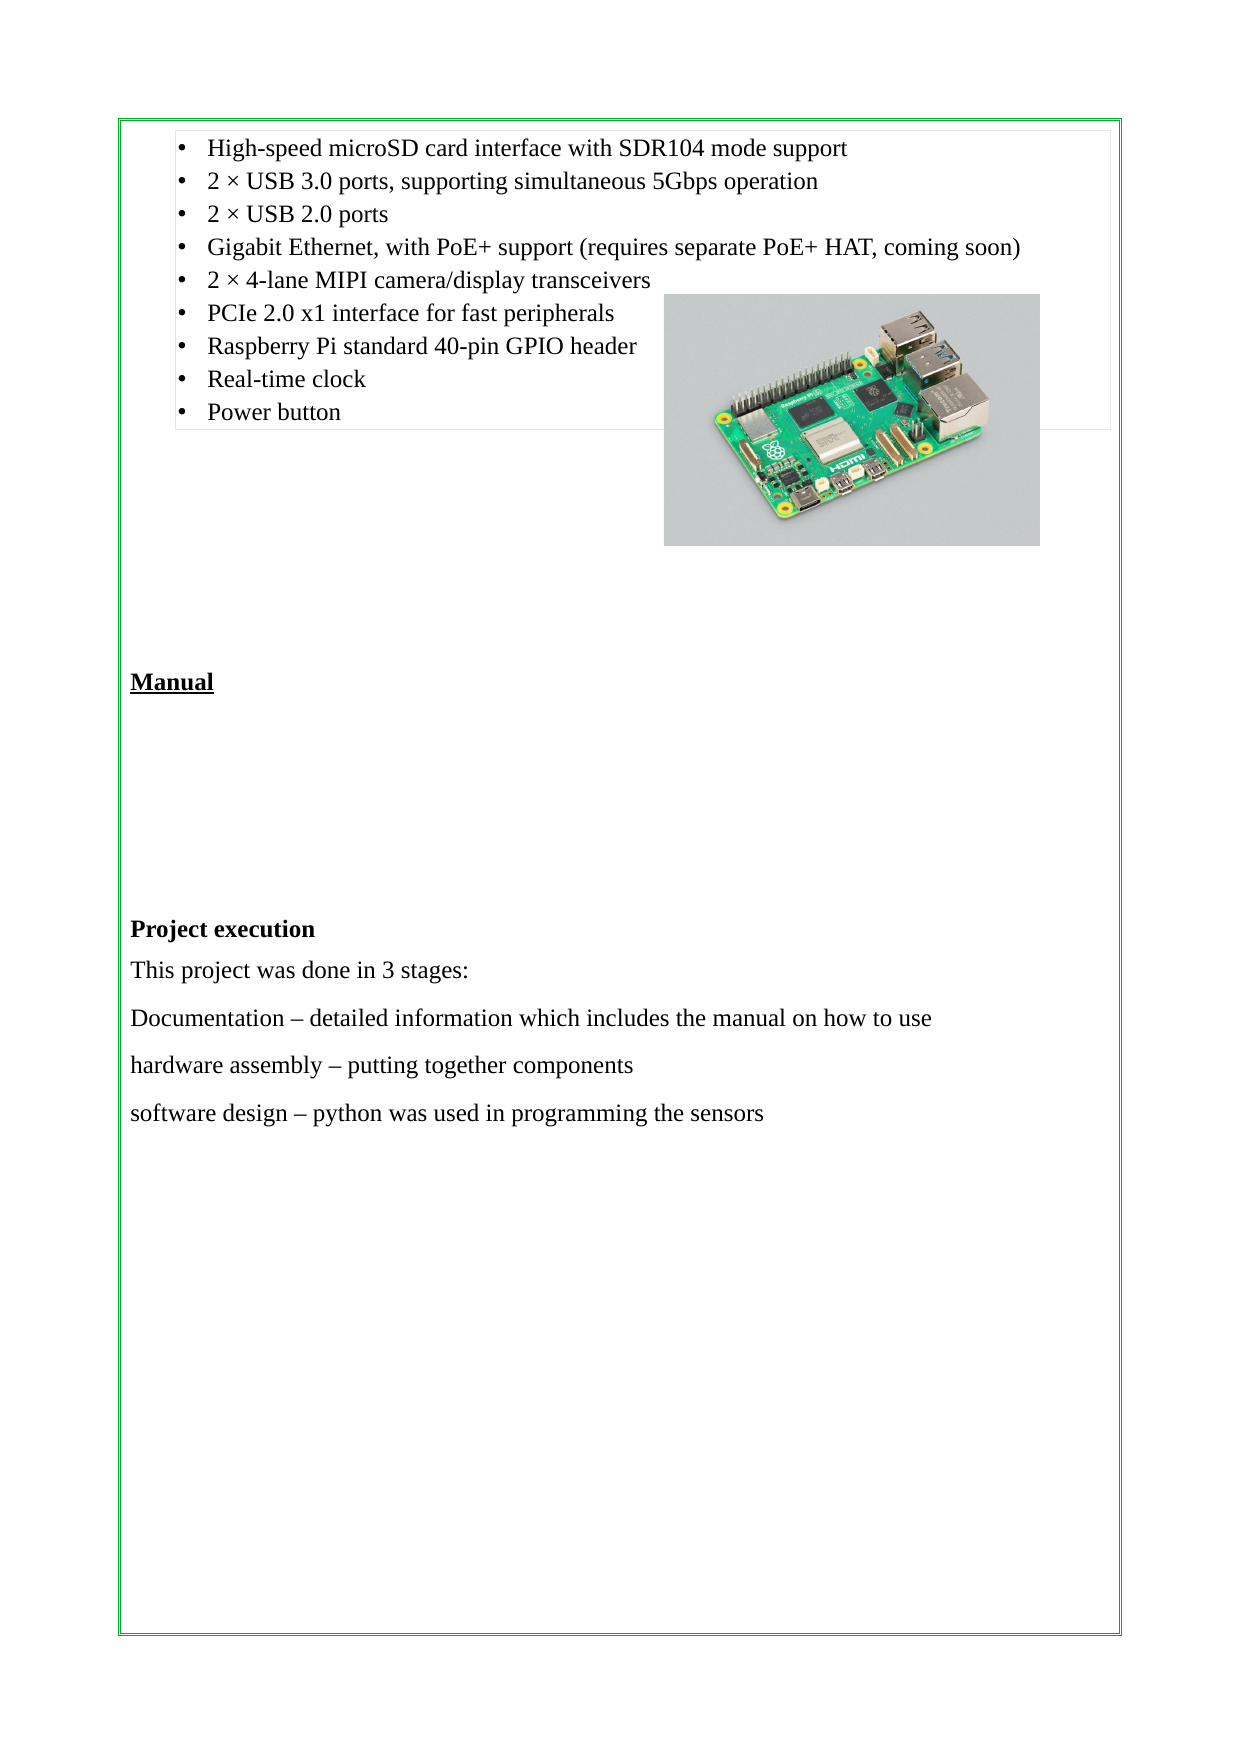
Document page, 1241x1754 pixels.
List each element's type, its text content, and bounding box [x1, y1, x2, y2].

list [1040, 328, 1110, 360]
text software design – python was used in programming the sensors [130, 1098, 1110, 1127]
list 2 × USB 2.0 ports [176, 196, 1110, 228]
list [1040, 394, 1110, 429]
text This project was done in 3 stages: [130, 955, 1110, 984]
list Power button [176, 394, 663, 429]
subtitle Manual [130, 667, 1110, 696]
list PCIe 2.0 x1 interface for fast peripherals [176, 295, 663, 327]
list 2 × USB 3.0 ports, supporting simultaneous 5Gbps operation [176, 163, 1110, 195]
list [1040, 295, 1110, 327]
list [1040, 361, 1110, 393]
text hardware assembly – putting together components [130, 1050, 1110, 1079]
list High-speed microSD card interface with SDR104 mode support [176, 131, 1110, 162]
list Raspberry Pi standard 40-pin GPIO header [176, 328, 663, 360]
picture [663, 294, 1040, 546]
list Gigabit Ethernet, with PoE+ support (requires separate PoE+ HAT, coming soon) [176, 229, 1110, 261]
list Real-time clock [176, 361, 663, 393]
text Documentation – detailed information which includes the manual on how to use [130, 1003, 1110, 1031]
list 2 × 4-lane MIPI camera/display transceivers [176, 262, 1110, 294]
subtitle Project execution [130, 914, 1110, 943]
